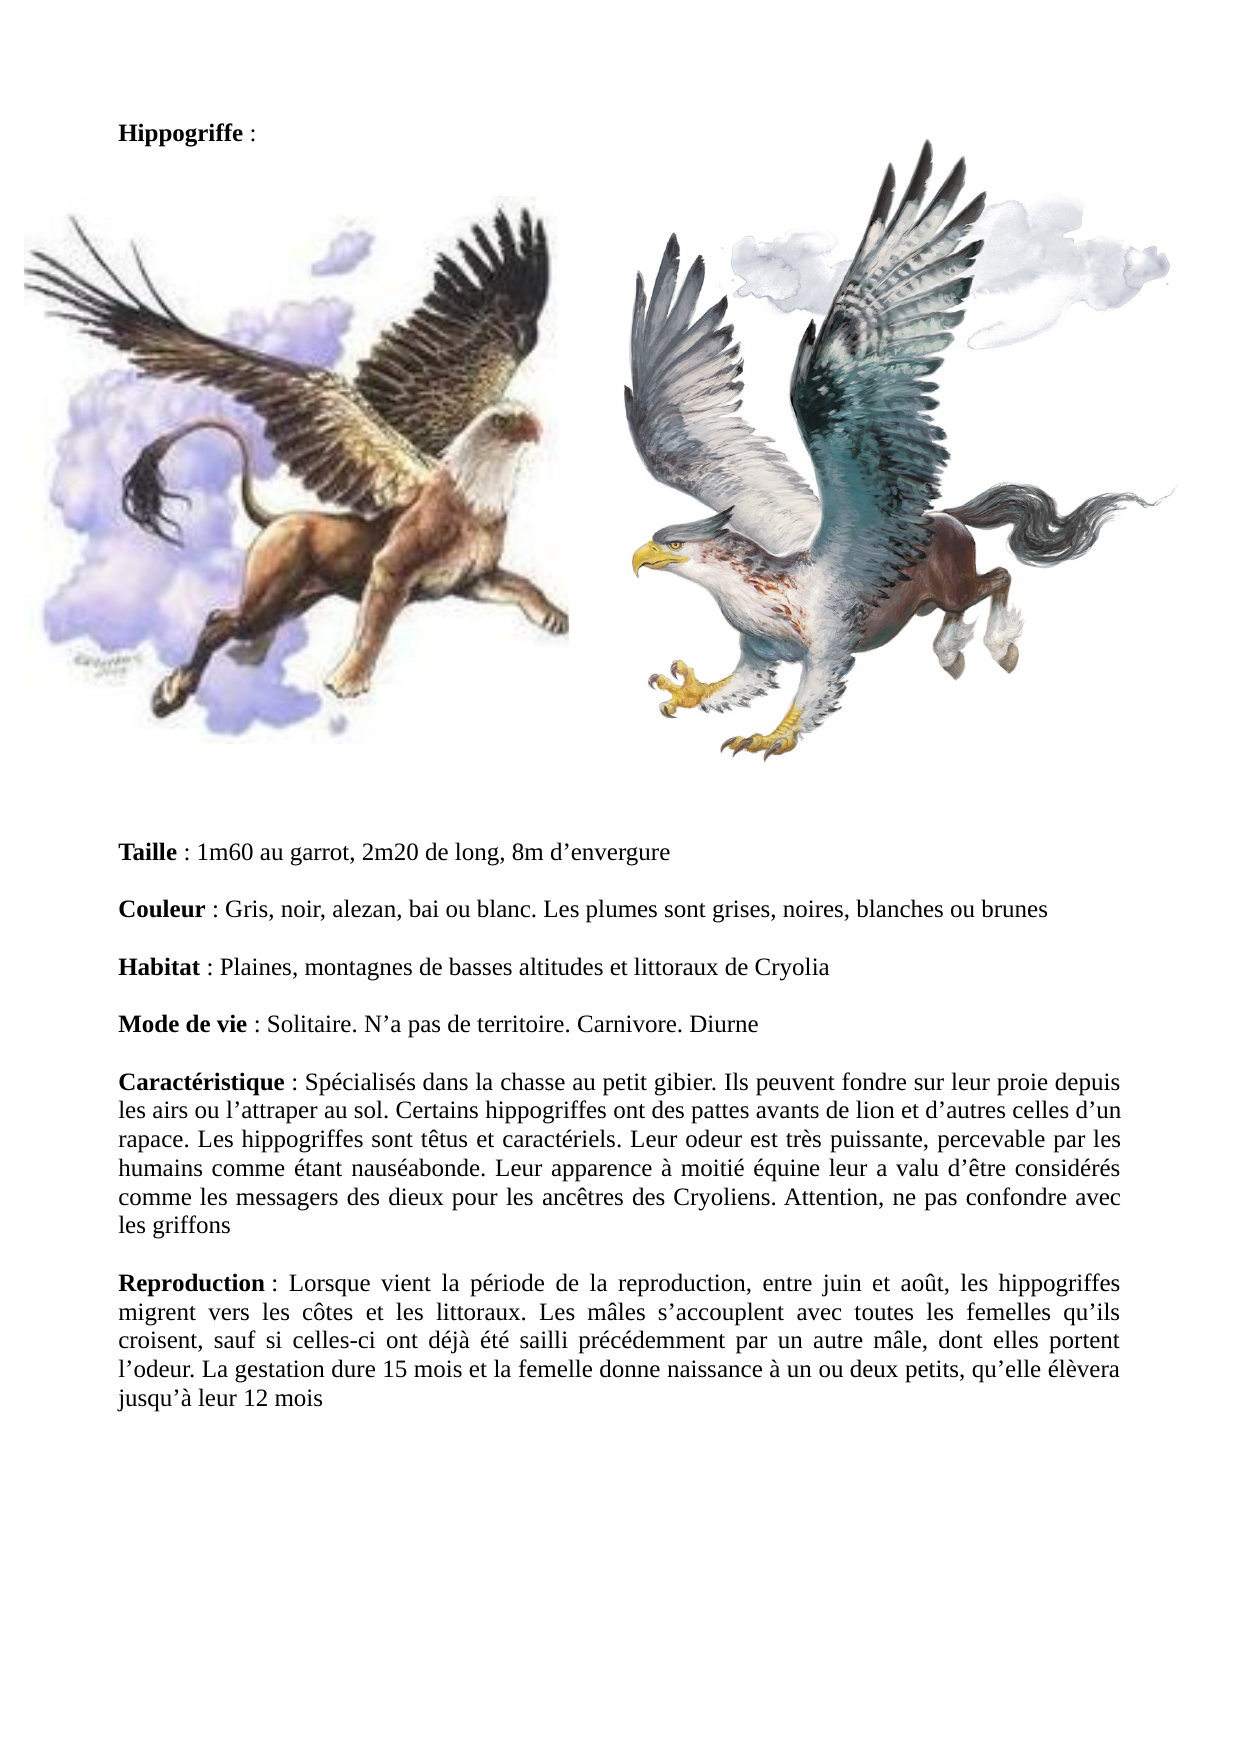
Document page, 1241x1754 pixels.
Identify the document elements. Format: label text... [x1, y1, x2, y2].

text Hippogriffe : [118, 118, 1122, 147]
text Mode de vie : Solitaire. N’a pas de territoire. Carnivore. Diurne [118, 1009, 1122, 1038]
picture [611, 133, 1188, 768]
text Couleur : Gris, noir, alezan, bai ou blanc. Les plumes sont grises, noires, blanches ou brunes [118, 894, 1122, 923]
text Habitat : Plaines, montagnes de basses altitudes et littoraux de Cryolia [118, 952, 1122, 981]
picture [23, 196, 570, 744]
text Caractéristique : Spécialisés dans la chasse au petit gibier. Ils peuvent fondre sur leur proie depuis les airs ou l’attraper au sol. Certains hippogriffes ont des pattes avants de lion et d’autres celles d’un rapace. Les hippogriffes sont têtus et caractériels. Leur odeur est très puissante, percevable par les humains comme étant nauséabonde. Leur apparence à moitié équine leur a valu d’être considérés comme les messagers des dieux pour les ancêtres des Cryoliens. Attention, ne pas confondre avec les griffons [118, 1067, 1122, 1239]
text Reproduction : Lorsque vient la période de la reproduction, entre juin et août, les hippogriffes migrent vers les côtes et les littoraux. Les mâles s’accouplent avec toutes les femelles qu’ils croisent, sauf si celles-ci ont déjà été sailli précédemment par un autre mâle, dont elles portent l’odeur. La gestation dure 15 mois et la femelle donne naissance à un ou deux petits, qu’elle élèvera jusqu’à leur 12 mois [118, 1268, 1122, 1412]
text Taille : 1m60 au garrot, 2m20 de long, 8m d’envergure [118, 837, 1122, 866]
